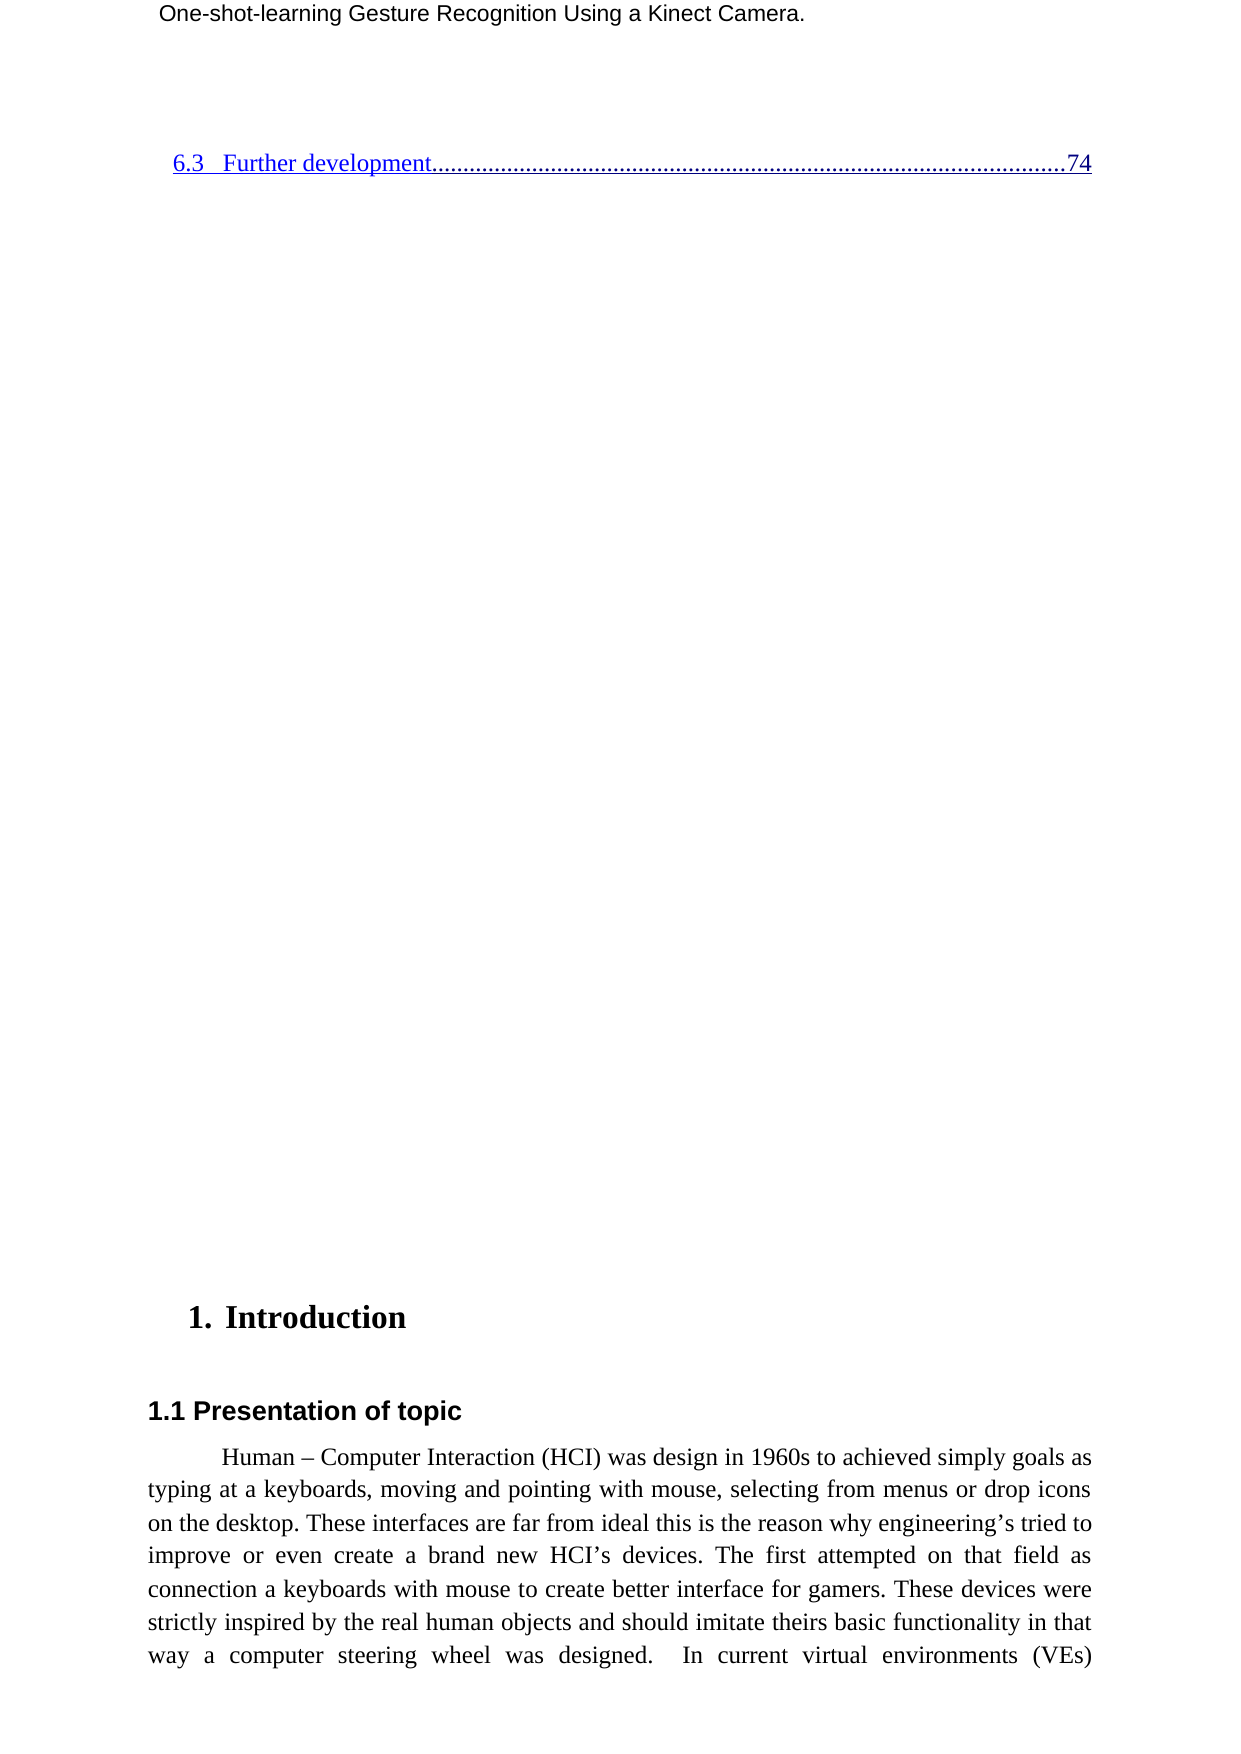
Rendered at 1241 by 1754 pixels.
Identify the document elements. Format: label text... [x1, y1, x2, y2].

text 1.1 Presentation of topic [148, 1395, 1093, 1426]
list Introduction [187, 1297, 1093, 1336]
text 6.3 Further development 74 [173, 148, 1093, 176]
text Human – Computer Interaction (HCI) was design in 1960s to achieved simply goals as typing at a keyboards, moving and pointing with mouse, selecting from menus or drop icons on the desktop. These interfaces are far from ideal this is the reason why engineering’s tried to improve or even create a brand new HCI’s devices. The first attempted on that field as connection a keyboards with mouse to create better interface for gamers. These devices were strictly inspired by the real human objects and should imitate theirs basic functionality in that way a computer steering wheel was designed. In current virtual environments (VEs) [148, 1442, 1093, 1668]
